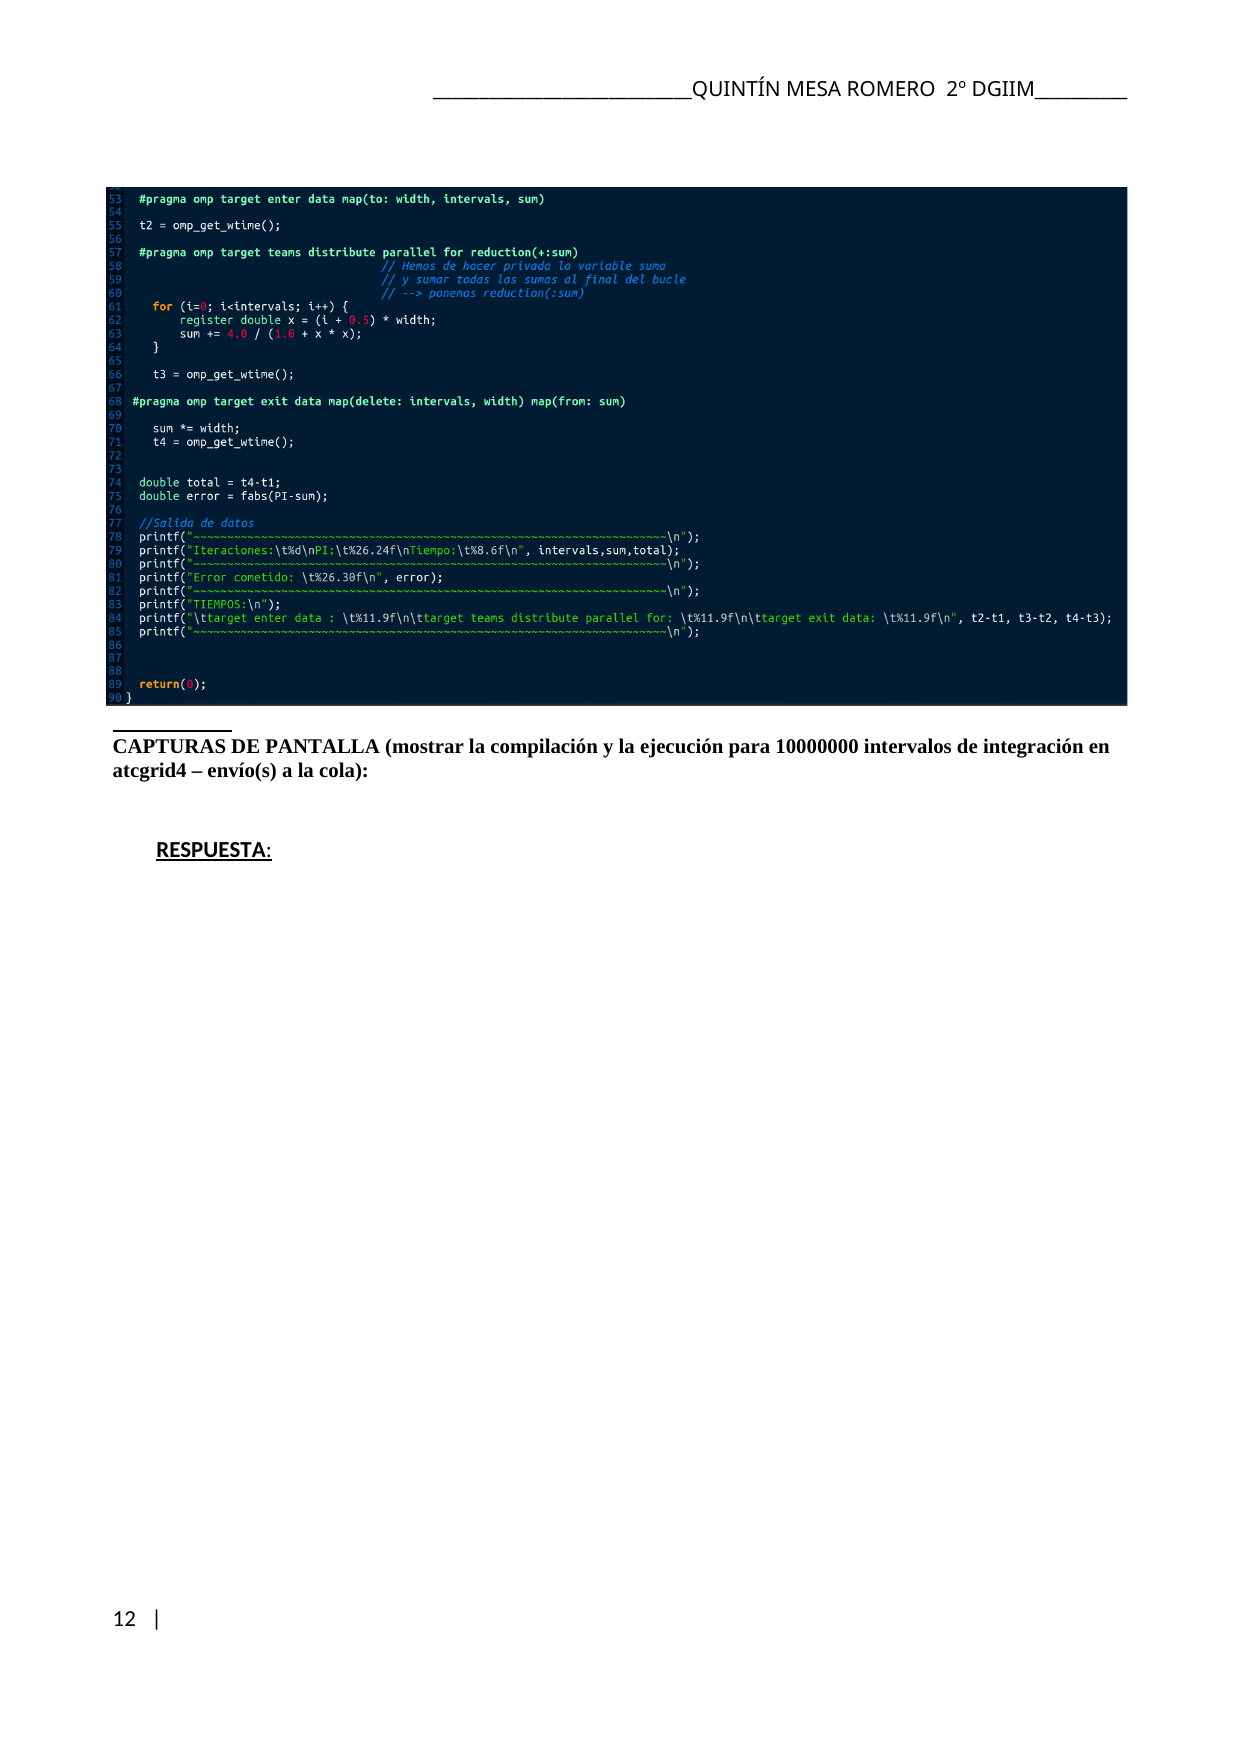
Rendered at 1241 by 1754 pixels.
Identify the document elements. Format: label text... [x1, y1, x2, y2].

list RESPUESTA: [156, 835, 1128, 863]
text CAPTURAS DE PANTALLA (mostrar la compilación y la ejecución para 10000000 intervalos de integración en atcgrid4 – envío(s) a la cola): [112, 734, 1128, 782]
picture [106, 187, 1128, 706]
